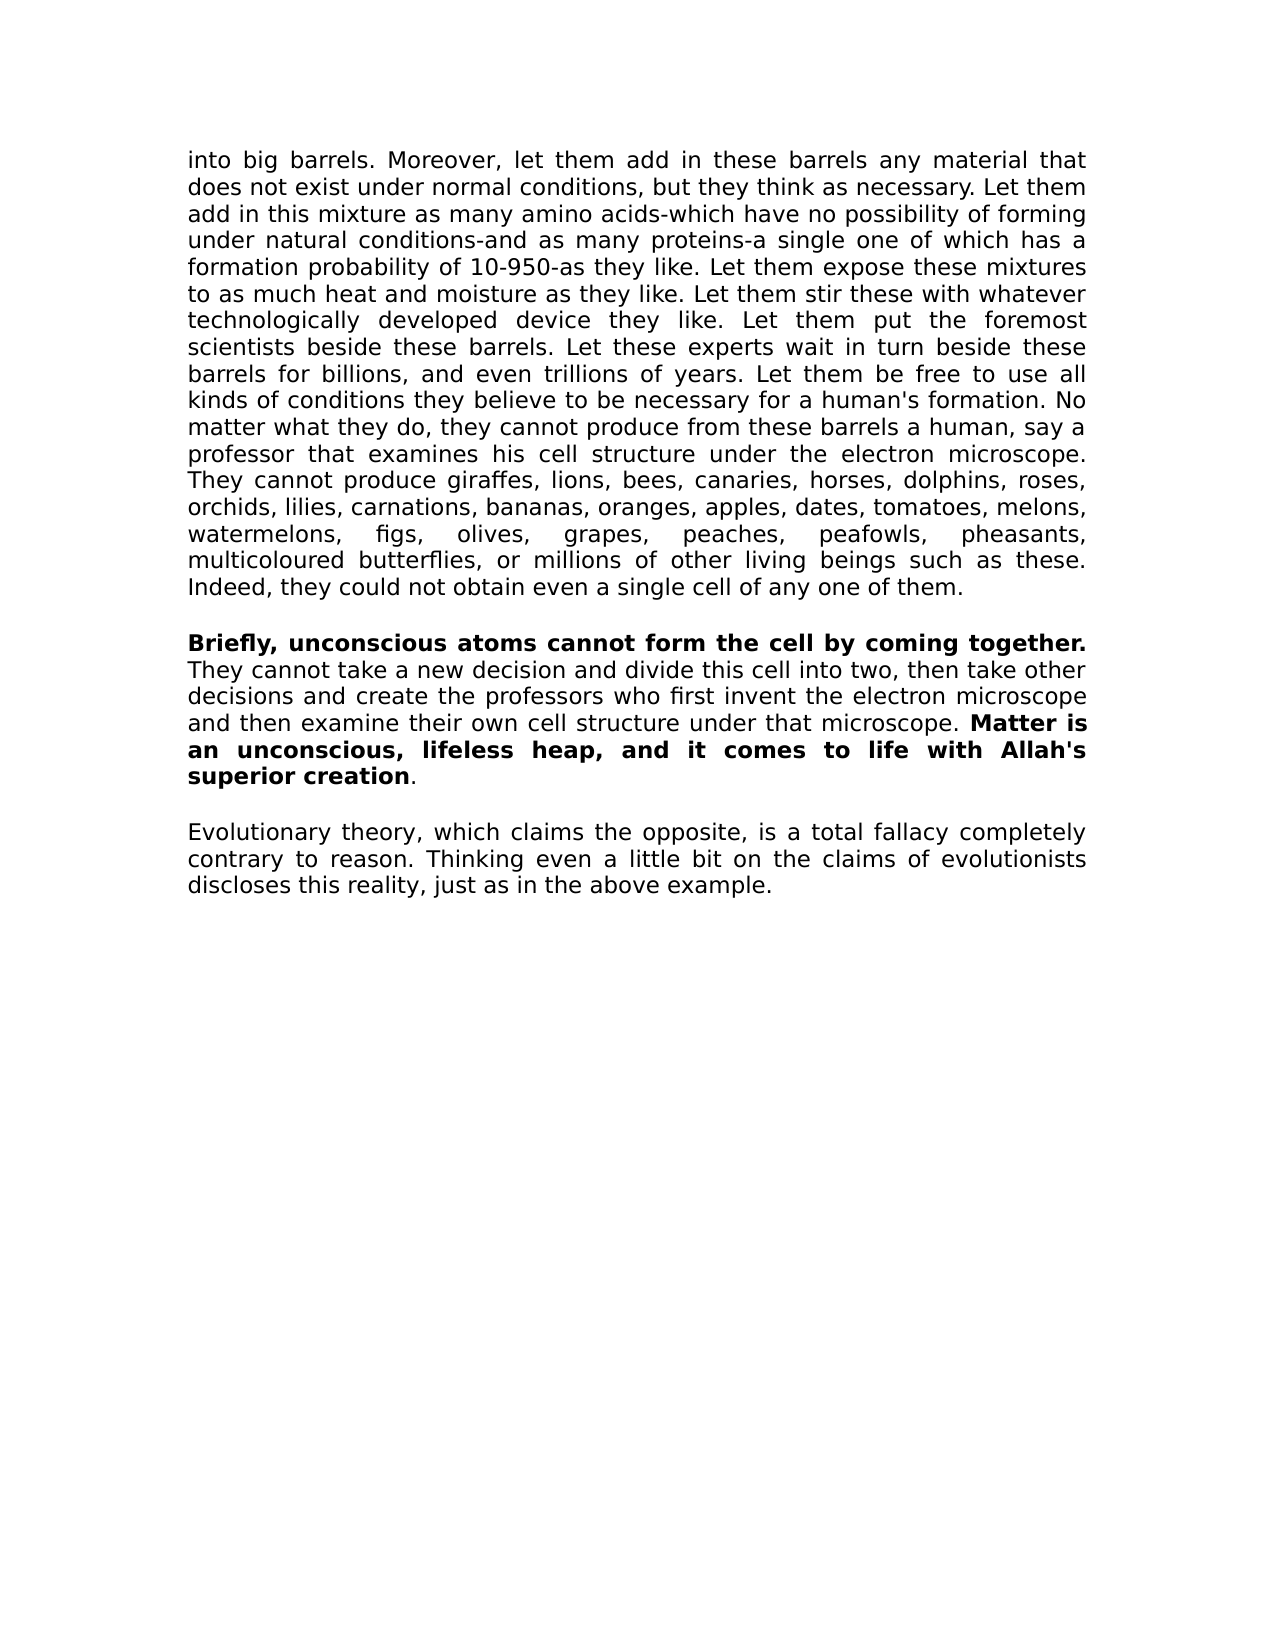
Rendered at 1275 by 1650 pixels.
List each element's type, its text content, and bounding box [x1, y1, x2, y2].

text Evolutionary theory, which claims the opposite, is a total fallacy completely contrary to reason. Thinking even a little bit on the claims of evolutionists discloses this reality, just as in the above example. [187, 819, 1088, 899]
text into big barrels. Moreover, let them add in these barrels any material that does not exist under normal conditions, but they think as necessary. Let them add in this mixture as many amino acids-which have no possibility of forming under natural conditions-and as many proteins-a single one of which has a formation probability of 10-950-as they like. Let them expose these mixtures to as much heat and moisture as they like. Let them stir these with whatever technologically developed device they like. Let them put the foremost scientists beside these barrels. Let these experts wait in turn beside these barrels for billions, and even trillions of years. Let them be free to use all kinds of conditions they believe to be necessary for a human's formation. No matter what they do, they cannot produce from these barrels a human, say a professor that examines his cell structure under the electron microscope. They cannot produce giraffes, lions, bees, canaries, horses, dolphins, roses, orchids, lilies, carnations, bananas, oranges, apples, dates, tomatoes, melons, watermelons, figs, olives, grapes, peaches, peafowls, pheasants, multicoloured butterflies, or millions of other living beings such as these. Indeed, they could not obtain even a single cell of any one of them. [187, 148, 1088, 601]
text Briefly, unconscious atoms cannot form the cell by coming together. They cannot take a new decision and divide this cell into two, then take other decisions and create the professors who first invent the electron microscope and then examine their own cell structure under that microscope. Matter is an unconscious, lifeless heap, and it comes to life with Allah's superior creation. [187, 630, 1088, 790]
